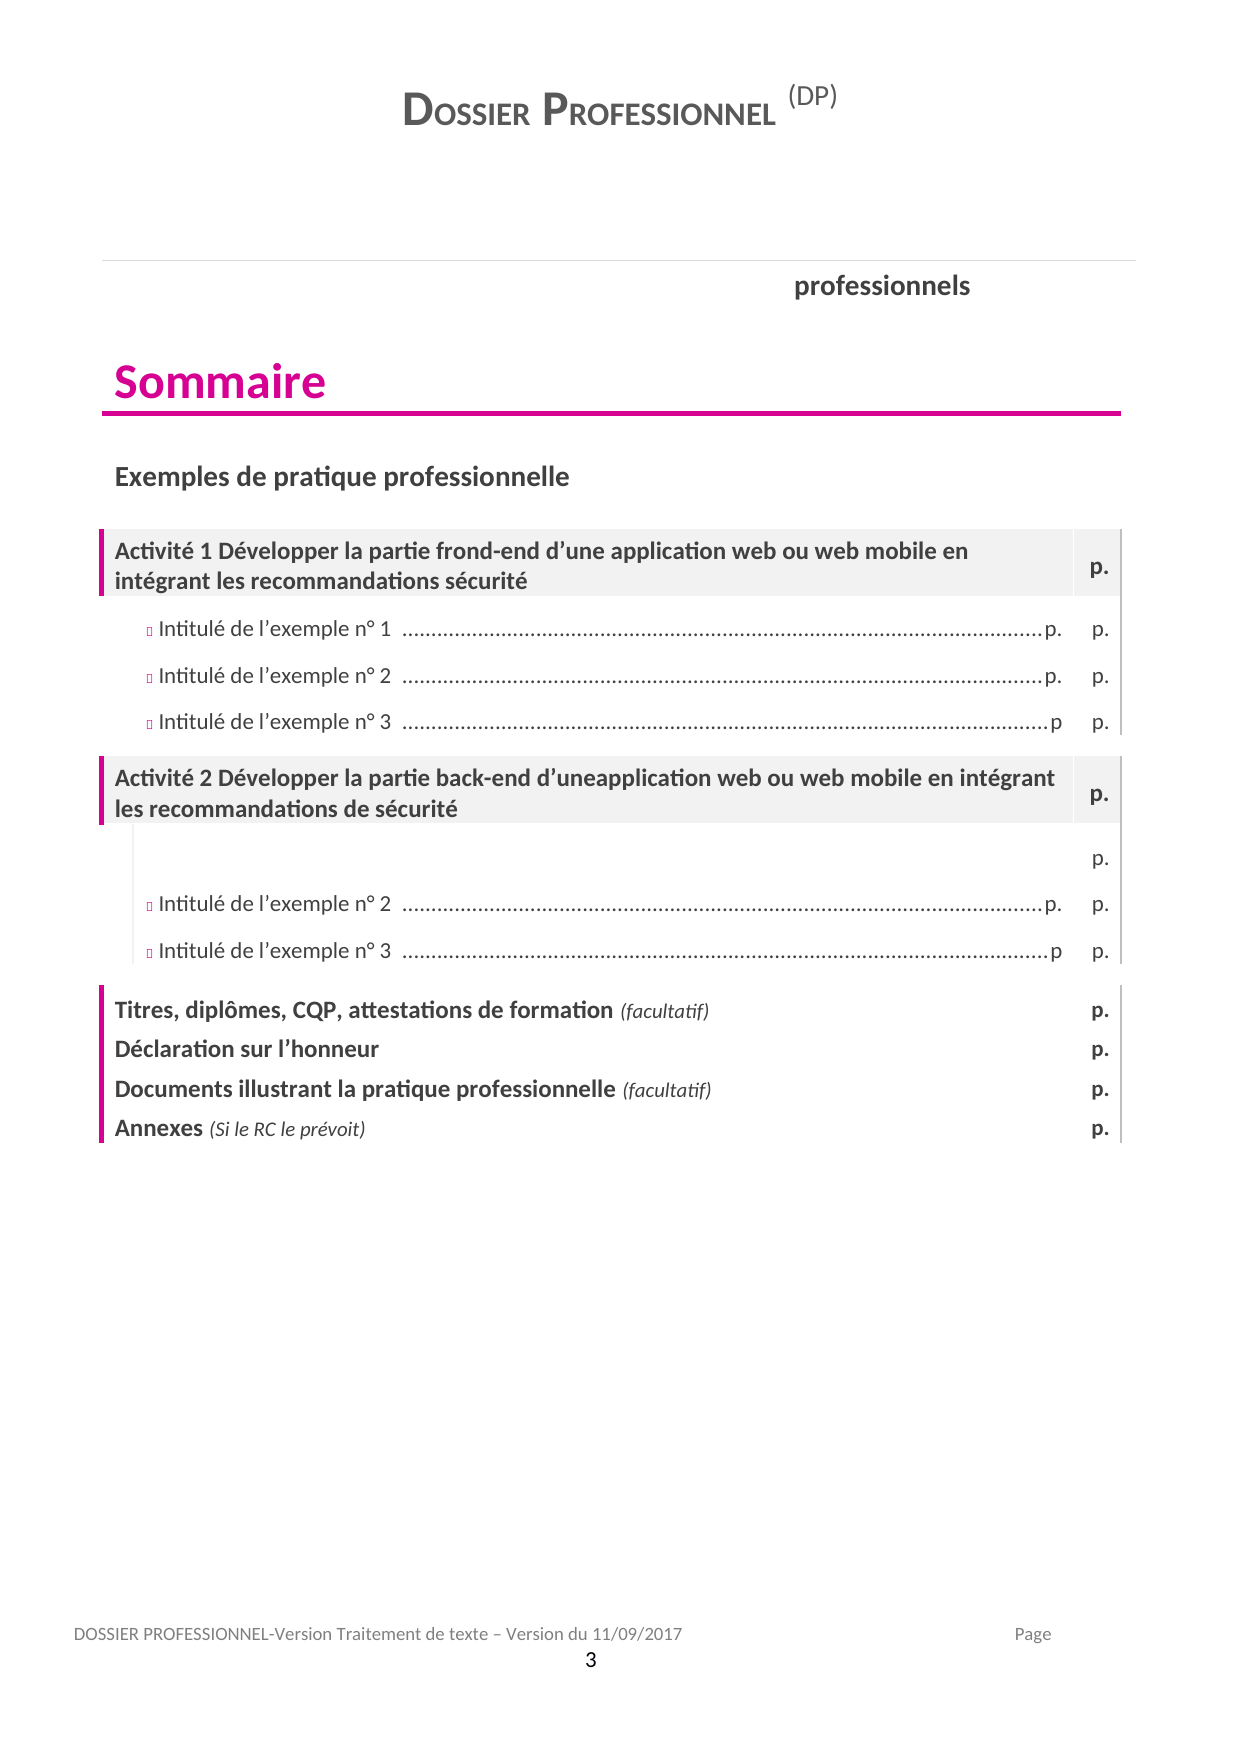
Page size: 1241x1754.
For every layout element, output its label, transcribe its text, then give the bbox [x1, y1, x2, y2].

table_cell p. [1074, 824, 1120, 871]
table_cell [134, 824, 1073, 871]
table_cell [102, 261, 781, 302]
table_cell p. [1074, 1103, 1120, 1143]
table_cell Activité 1 Développer la partie frond-end d’une application web ou web mobile en intégrant les recommandations sécurité [104, 529, 1073, 596]
table_cell [102, 871, 132, 917]
table_cell p. [1074, 529, 1120, 596]
table_cell p. [1074, 871, 1120, 917]
table_cell p. [1074, 918, 1120, 964]
table_cell [102, 689, 133, 735]
table_cell [102, 735, 133, 756]
table_cell [1074, 735, 1121, 756]
table_cell p. [1074, 1064, 1120, 1103]
table_cell [102, 642, 133, 689]
table_cell [102, 964, 133, 985]
table_cell  Intitulé de l’exemple n° 3 p [133, 689, 1073, 735]
table_cell professionnels [781, 261, 1136, 302]
table_cell p. [1074, 756, 1120, 823]
table_cell p. [1074, 1025, 1120, 1064]
table_cell  Intitulé de l’exemple n° 3 p [134, 918, 1073, 964]
table_cell Titres, diplômes, CQP, attestations de formation (facultatif) [104, 985, 1073, 1024]
table_header [372, 344, 1121, 411]
table_cell Activité 2 Développer la partie back-end d’uneapplication web ou web mobile en intégrant les recommandations de sécurité [104, 756, 1073, 823]
table_cell [1074, 964, 1121, 985]
table_cell [133, 964, 1073, 985]
table_cell [133, 735, 1073, 756]
table_cell p. [1074, 596, 1120, 642]
table_cell  Intitulé de l’exemple n° 2 p. [133, 642, 1073, 689]
table_cell p. [1074, 985, 1120, 1024]
table_cell [102, 596, 133, 642]
table_cell Exemples de pratique professionnelle [102, 416, 1121, 529]
table_cell  Intitulé de l’exemple n° 1 p. [133, 596, 1073, 642]
table_cell Annexes (Si le RC le prévoit) [104, 1103, 1073, 1143]
table_cell  Intitulé de l’exemple n° 2 p. [134, 871, 1073, 917]
table_cell Déclaration sur l’honneur [104, 1025, 1073, 1064]
table_header Sommaire [102, 344, 372, 411]
table_cell Documents illustrant la pratique professionnelle (facultatif) [104, 1064, 1073, 1103]
table_cell p. [1074, 642, 1120, 689]
table_cell p. [1074, 689, 1120, 735]
table_cell [102, 825, 132, 871]
table_cell [102, 918, 132, 964]
